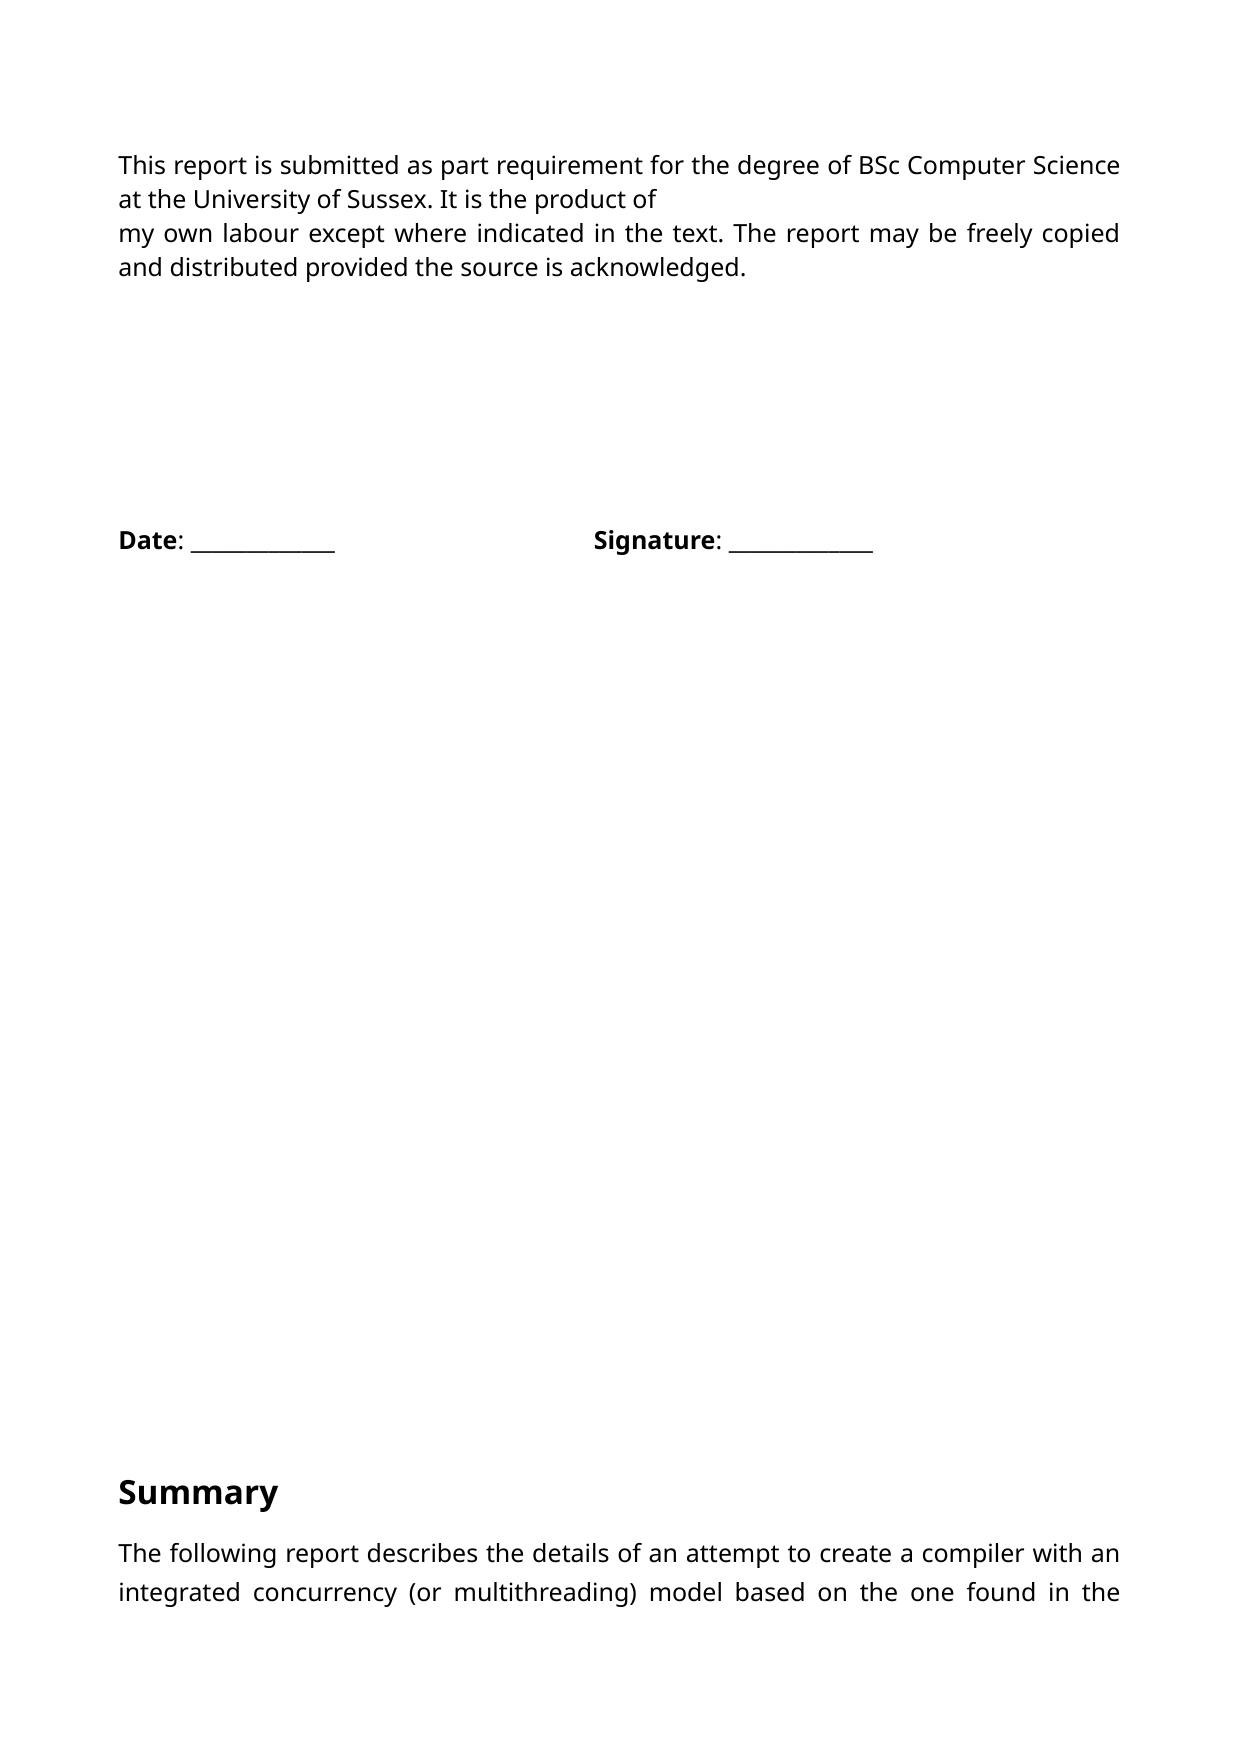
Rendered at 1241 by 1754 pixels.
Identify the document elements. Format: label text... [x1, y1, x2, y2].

text my own labour except where indicated in the text. The report may be freely copied and distributed provided the source is acknowledged. [118, 216, 1122, 284]
text The following report describes the details of an attempt to create a compiler with an integrated concurrency (or multithreading) model based on the one found in the [118, 1536, 1122, 1609]
text This report is submitted as part requirement for the degree of BSc Computer Science at the University of Sussex. It is the product of [118, 148, 1122, 216]
text Date: _____________ Signature: _____________ [118, 522, 1122, 556]
text Summary [118, 1469, 1122, 1514]
